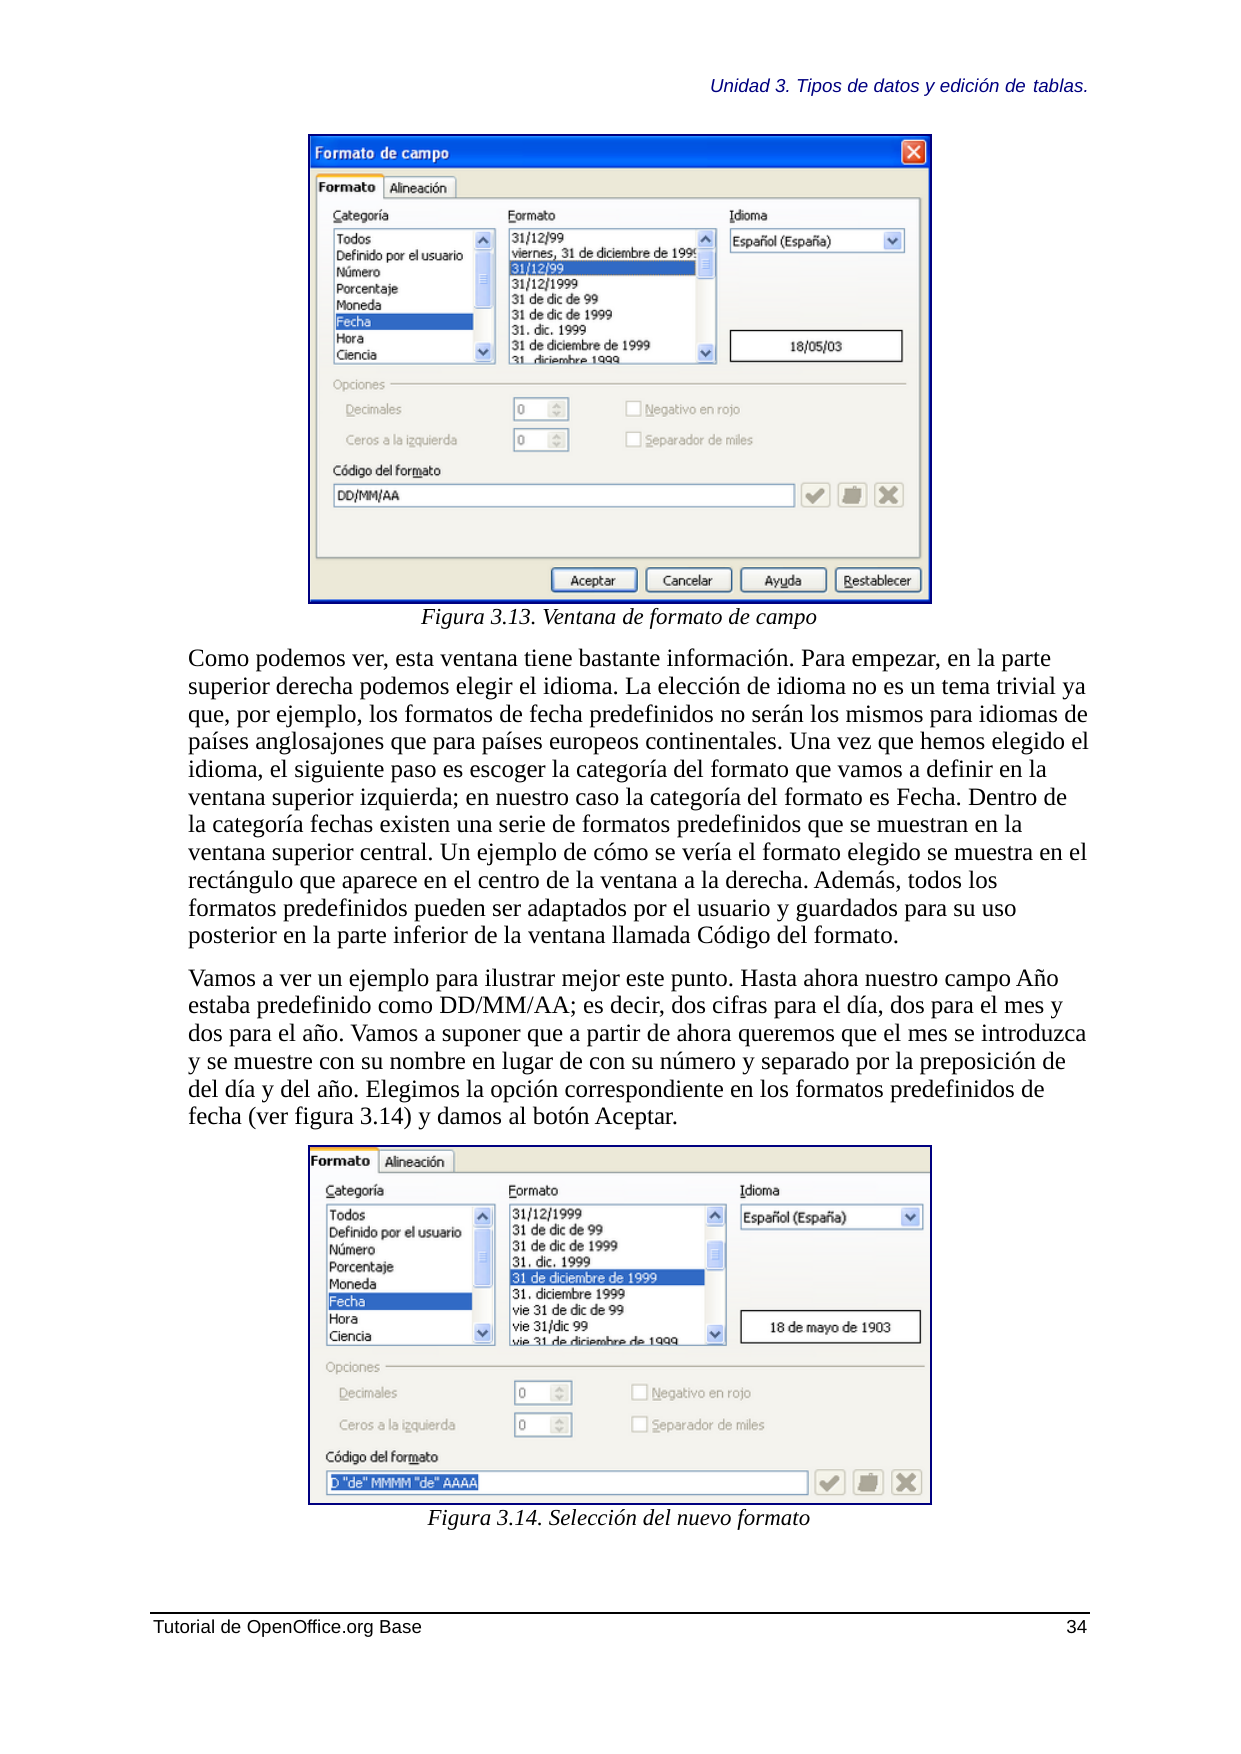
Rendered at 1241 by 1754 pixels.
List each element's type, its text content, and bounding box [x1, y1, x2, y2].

text Figura 3.13. Ventana de formato de campo [150, 134, 1090, 629]
picture [310, 136, 930, 602]
text Como podemos ver, esta ventana tiene bastante información. Para empezar, en la parte superior derecha podemos elegir el idioma. La elección de idioma no es un tema trivial ya que, por ejemplo, los formatos de fecha predefinidos no serán los mismos para idiomas de países anglosajones que para países europeos continentales. Una vez que hemos elegido el idioma, el siguiente paso es escoger la categoría del formato que vamos a definir en la ventana superior izquierda; en nuestro caso la categoría del formato es Fecha. Dentro de la categoría fechas existen una serie de formatos predefinidos que se muestran en la ventana superior central. Un ejemplo de cómo se vería el formato elegido se muestra en el rectángulo que aparece en el centro de la ventana a la derecha. Además, todos los formatos predefinidos pueden ser adaptados por el usuario y guardados para su uso posterior en la parte inferior de la ventana llamada Código del formato. [188, 644, 1090, 949]
text Figura 3.14. Selección del nuevo formato [150, 1145, 1090, 1531]
picture [310, 1147, 930, 1503]
text Vamos a ver un ejemplo para ilustrar mejor este punto. Hasta ahora nuestro campo Año estaba predefinido como DD/MM/AA; es decir, dos cifras para el día, dos para el mes y dos para el año. Vamos a suponer que a partir de ahora queremos que el mes se introduzca y se muestre con su nombre en lugar de con su número y separado por la preposición de del día y del año. Elegimos la opción correspondiente en los formatos predefinidos de fecha (ver figura 3.14) y damos al botón Aceptar. [188, 964, 1090, 1130]
